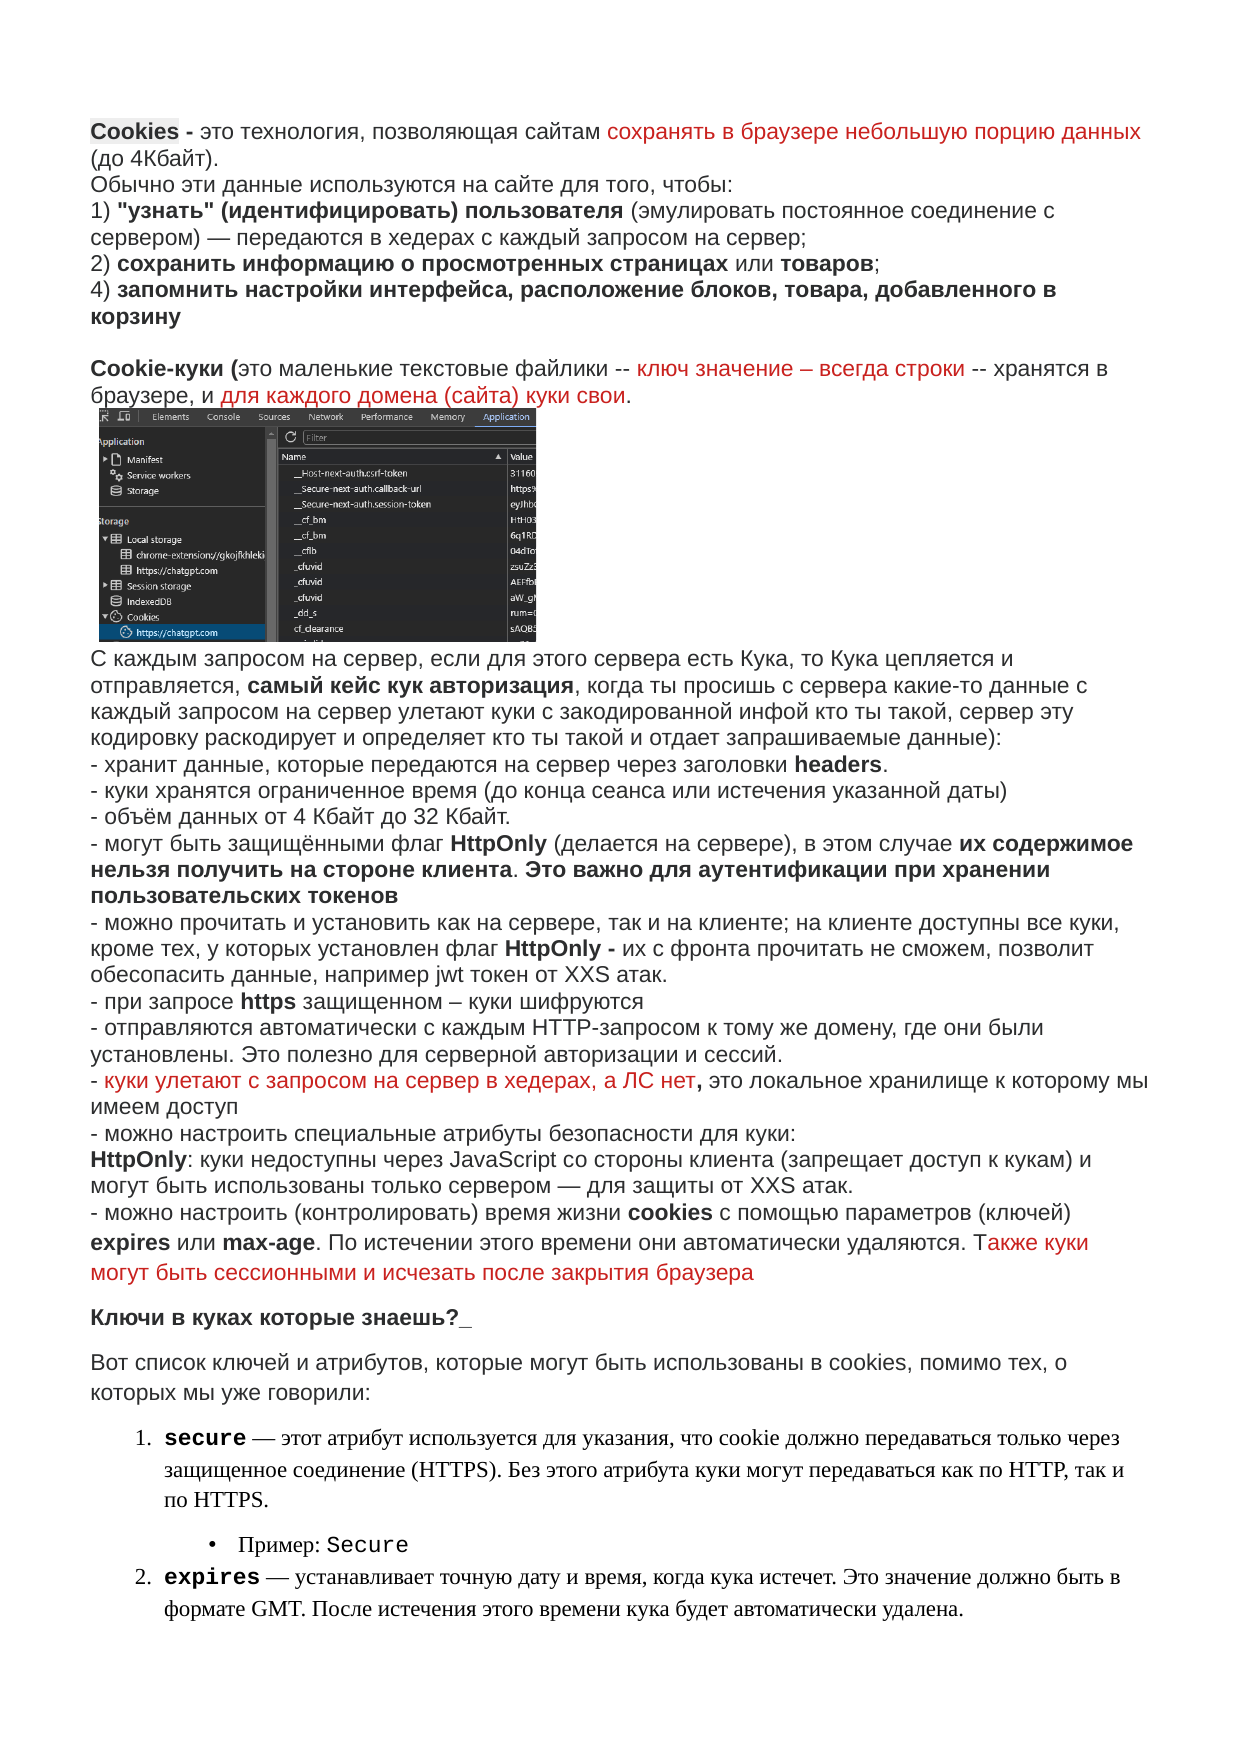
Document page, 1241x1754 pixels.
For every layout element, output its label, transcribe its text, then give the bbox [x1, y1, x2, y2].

text - можно настроить (контролировать) время жизни cookies с помощью параметров (ключей) expires или max-age. По истечении этого времени они автоматически удаляются. Также куки могут быть сессионными и исчезать после закрытия браузера [90, 1199, 1150, 1285]
text Вот список ключей и атрибутов, которые могут быть использованы в cookies, помимо тех, о которых мы уже говорили: [90, 1349, 1150, 1405]
text - можно настроить специальные атрибуты безопасности для куки: HttpOnly: куки недоступны через JavaScript со стороны клиента (запрещает доступ к кукам) и могут быть использованы только сервером — для защиты от XXS атак. [90, 1119, 1150, 1199]
text - можно прочитать и установить как на сервере, так и на клиенте; на клиенте доступны все куки, кроме тех, у которых установлен флаг HttpOnly - их с фронта прочитать не сможем, позволит обесопасить данные, например jwt токен от XXS атак. [90, 909, 1150, 988]
list expires — устанавливает точную дату и время, когда кука истечет. Это значение должно быть в формате GMT. После истечения этого времени кука будет автоматически удалена. [134, 1563, 1150, 1622]
text Ключи в куках которые знаешь?_ [90, 1304, 1150, 1330]
picture [99, 408, 537, 642]
text - отправляются автоматически с каждым HTTP-запросом к тому же домену, где они были установлены. Это полезно для серверной авторизации и сессий. [90, 1014, 1150, 1067]
list Пример: Secure [208, 1531, 1150, 1559]
text - при запросе https защищенном – куки шифруются [90, 988, 1150, 1014]
text - куки улетают с запросом на сервер в хедерах, а ЛС нет, это локальное хранилище к которому мы имеем доступ [90, 1067, 1150, 1119]
text Cookies - это технология, позволяющая сайтам сохранять в браузере небольшую порцию данных (до 4Кбайт). Обычно эти данные используются на сайте для того, чтобы: 1) "узнать" (идентифицировать) пользователя (эмулировать постоянное соединение с сервером) — передаются в хедерах с каждый запросом на сервер; 2) сохранить информацию о просмотренных страницах или товаров; 4) запомнить настройки интерфейса, расположение блоков, товара, добавленного в корзину Cookie-куки (это маленькие текстовые файлики -- ключ значение – всегда строки -- хранятся в браузере, и для каждого домена (сайта) куки свои. [90, 118, 1150, 408]
list secure — этот атрибут используется для указания, что cookie должно передаваться только через защищенное соединение (HTTPS). Без этого атрибута куки могут передаваться как по HTTP, так и по HTTPS. [134, 1424, 1150, 1512]
text С каждым запросом на сервер, если для этого сервера есть Кука, то Кука цепляется и отправляется, самый кейс кук авторизация, когда ты просишь с сервера какие-то данные с каждый запросом на сервер улетают куки с закодированной инфой кто ты такой, сервер эту кодировку раскодирует и определяет кто ты такой и отдает запрашиваемые данные): - хранит данные, которые передаются на сервер через заголовки headers. - куки хранятся ограниченное время (до конца сеанса или истечения указанной даты) - объём данных от 4 Кбайт до 32 Кбайт. - могут быть защищёнными флаг HttpOnly (делается на сервере), в этом случае их содержимое нельзя получить на стороне клиента. Это важно для аутентификации при хранении пользовательских токенов [90, 645, 1150, 909]
